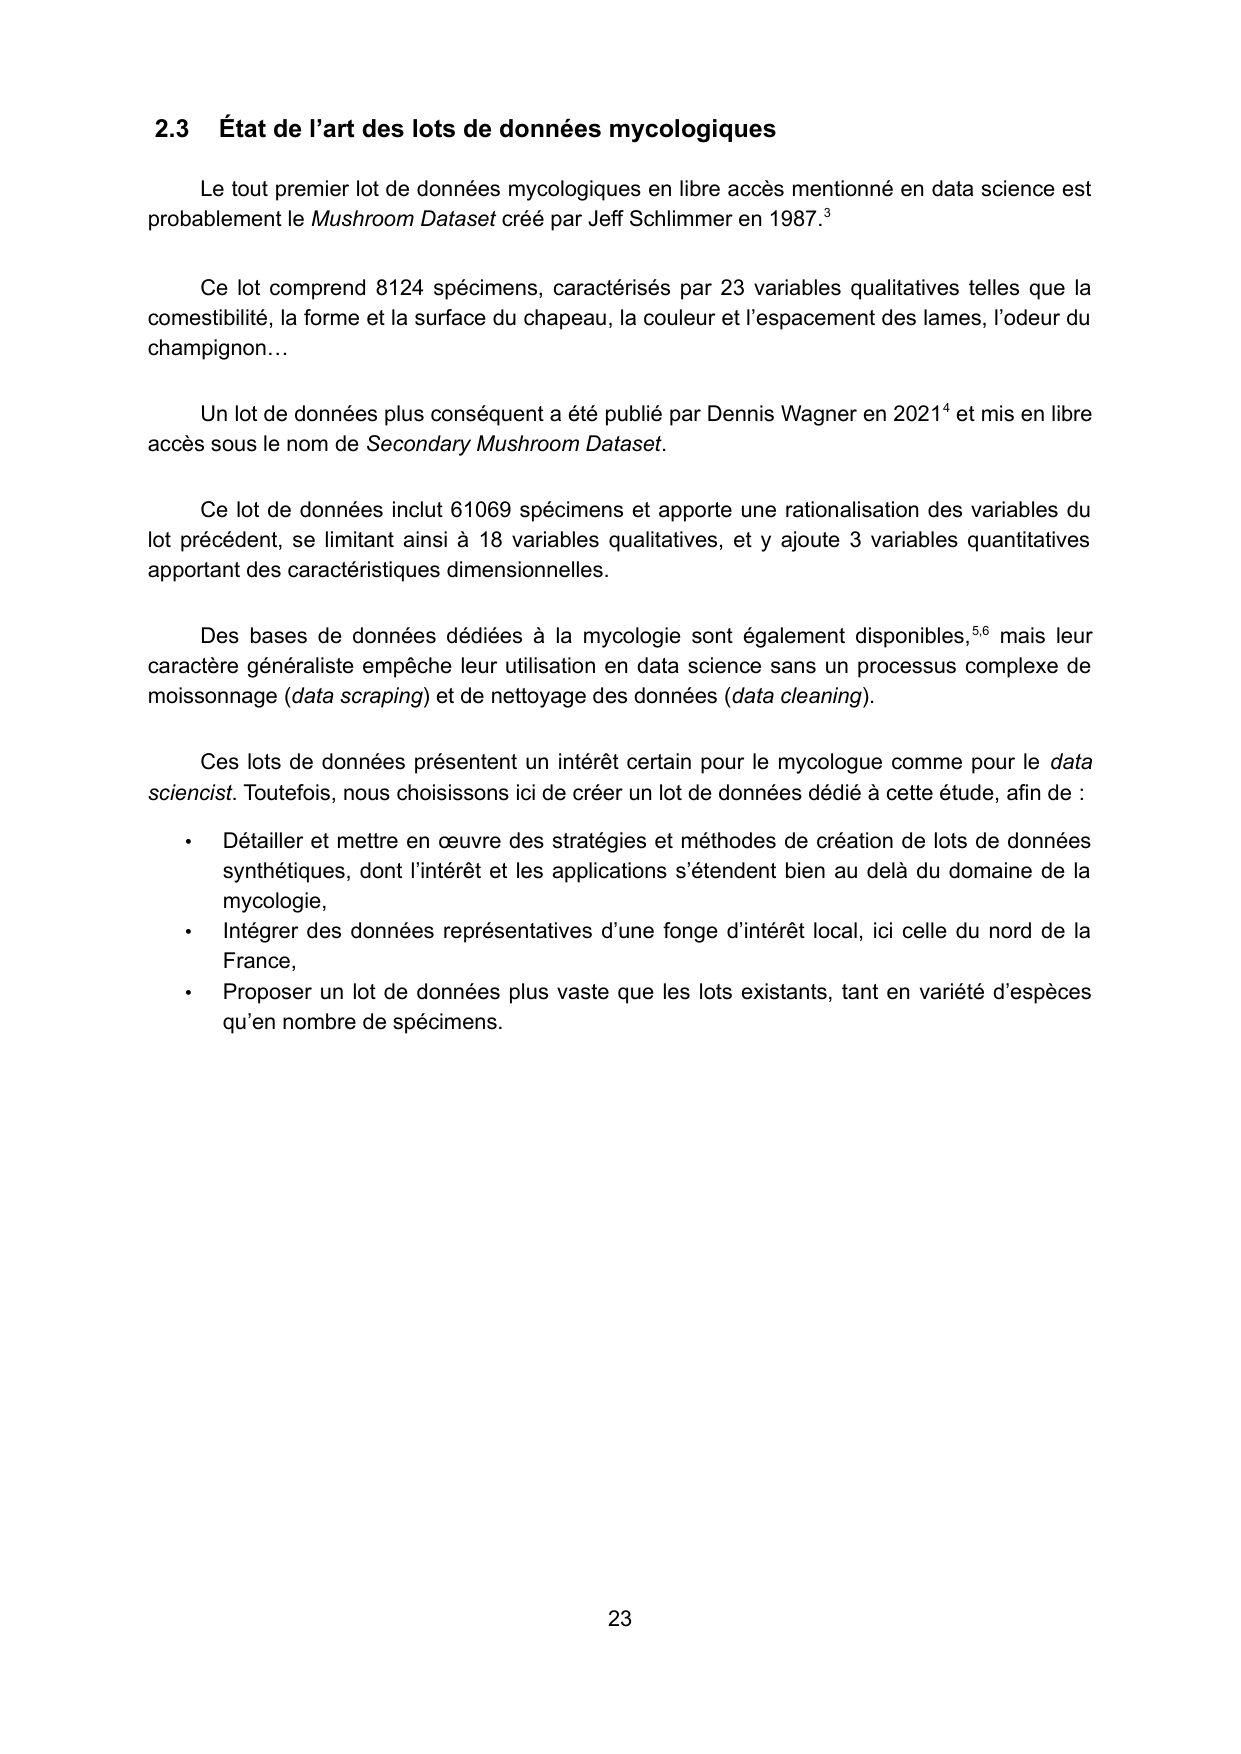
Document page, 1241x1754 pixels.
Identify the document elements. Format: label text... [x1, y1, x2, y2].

list Intégrer des données représentatives d’une fonge d’intérêt local, ici celle du nord de la France, [185, 918, 1093, 973]
list Détailler et mettre en œuvre des stratégies et méthodes de création de lots de données synthétiques, dont l’intérêt et les applications s’étendent bien au delà du domaine de la mycologie, [185, 827, 1093, 913]
text Ce lot comprend 8124 spécimens, caractérisés par 23 variables qualitatives telles que la comestibilité, la forme et la surface du chapeau, la couleur et l’espacement des lames, l’odeur du champignon… [148, 274, 1093, 360]
text Ce lot de données inclut 61069 spécimens et apporte une rationalisation des variables du lot précédent, se limitant ainsi à 18 variables qualitatives, et y ajoute 3 variables quantitatives apportant des caractéristiques dimensionnelles. [148, 497, 1093, 582]
text Ces lots de données présentent un intérêt certain pour le mycologue comme pour le data sciencist. Toutefois, nous choisissons ici de créer un lot de données dédié à cette étude, afin de : [148, 749, 1093, 805]
subtitle État de l’art des lots de données mycologiques [148, 113, 1093, 142]
text Des bases de données dédiées à la mycologie sont également disponibles,5,6 mais leur caractère généraliste empêche leur utilisation en data science sans un processus complexe de moissonnage (data scraping) et de nettoyage des données (data cleaning). [148, 623, 1093, 709]
list Proposer un lot de données plus vaste que les lots existants, tant en variété d’espèces qu’en nombre de spécimens. [185, 978, 1093, 1034]
text Un lot de données plus conséquent a été publié par Dennis Wagner en 20214 et mis en libre accès sous le nom de Secondary Mushroom Dataset. [148, 401, 1093, 456]
text Le tout premier lot de données mycologiques en libre accès mentionné en data science est probablement le Mushroom Dataset créé par Jeff Schlimmer en 1987.3 [148, 176, 1093, 231]
